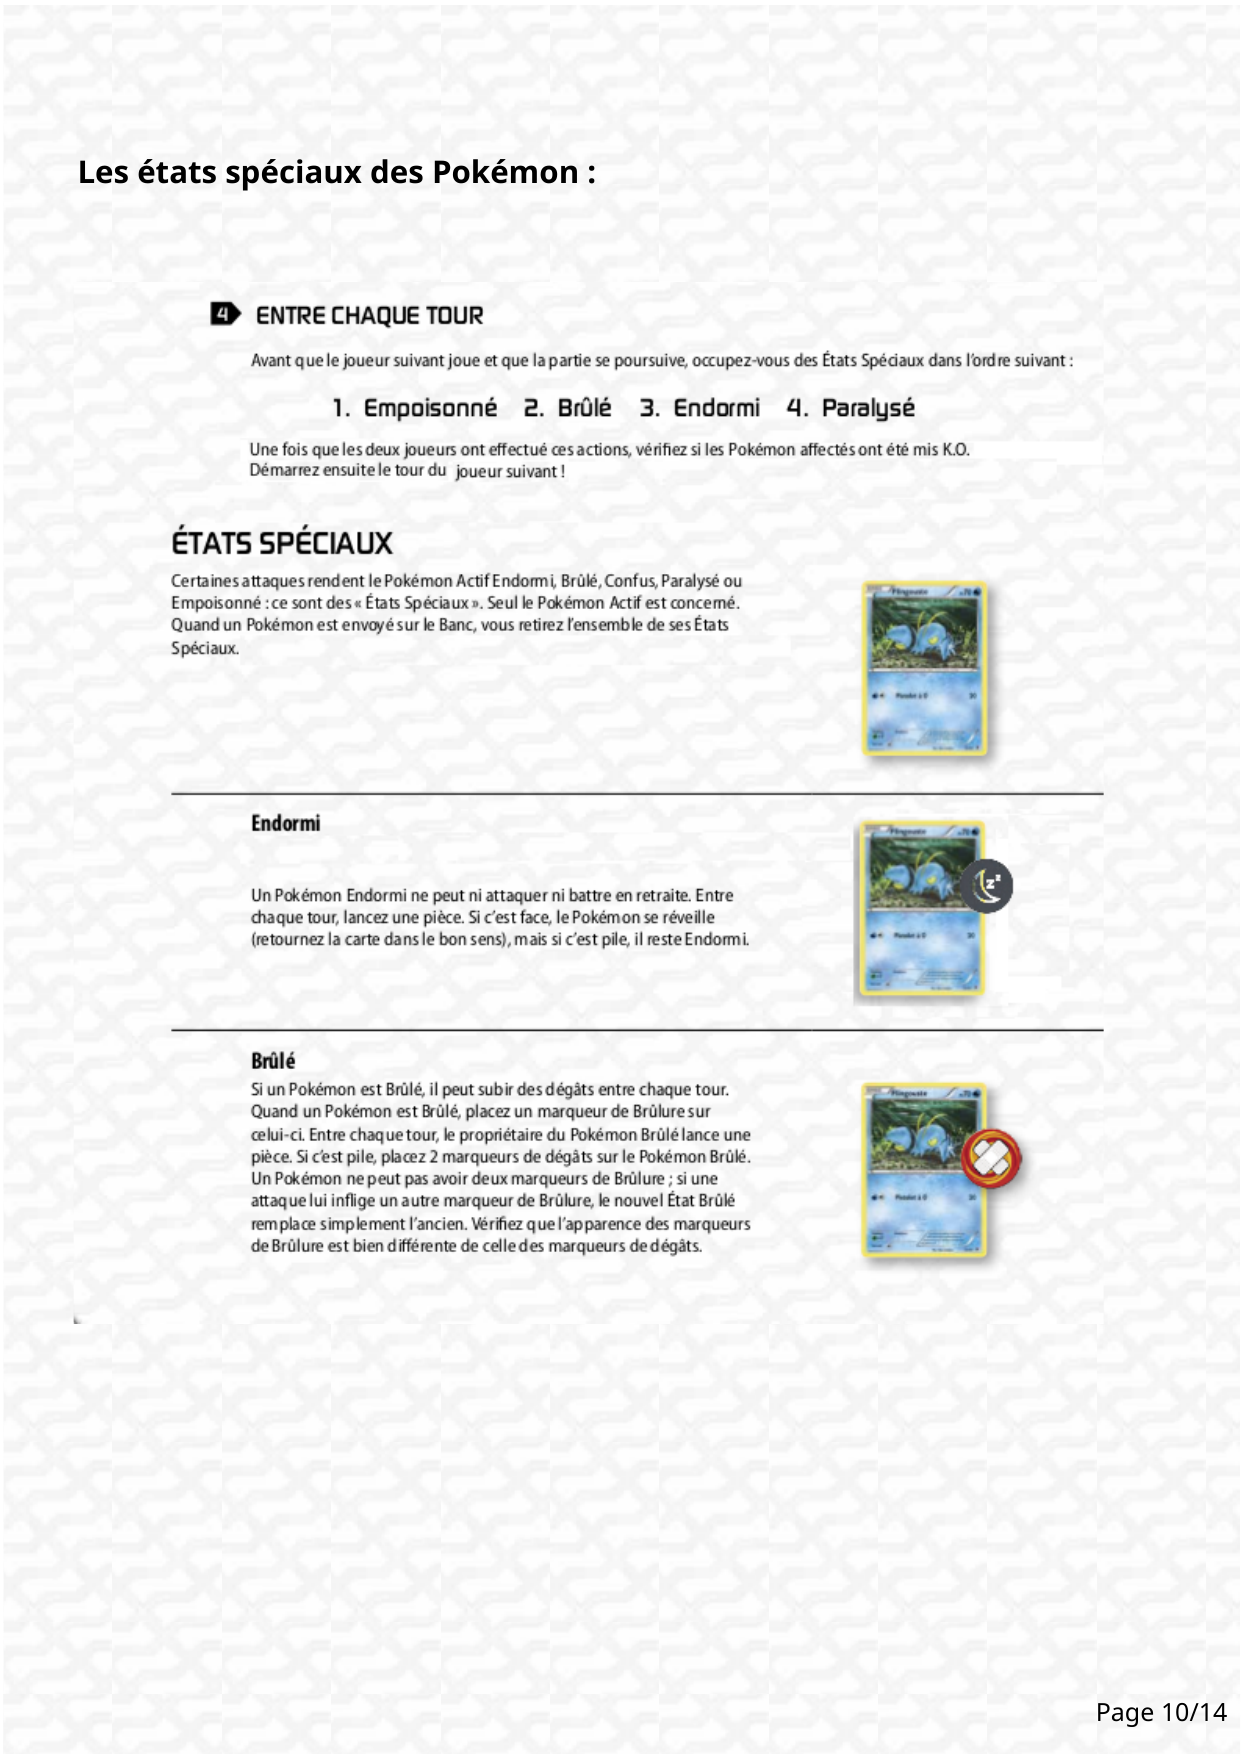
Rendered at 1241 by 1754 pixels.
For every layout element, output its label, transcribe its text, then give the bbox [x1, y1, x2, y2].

picture [3, 5, 1241, 1754]
text Les états spéciaux des Pokémon : [77, 150, 1240, 193]
